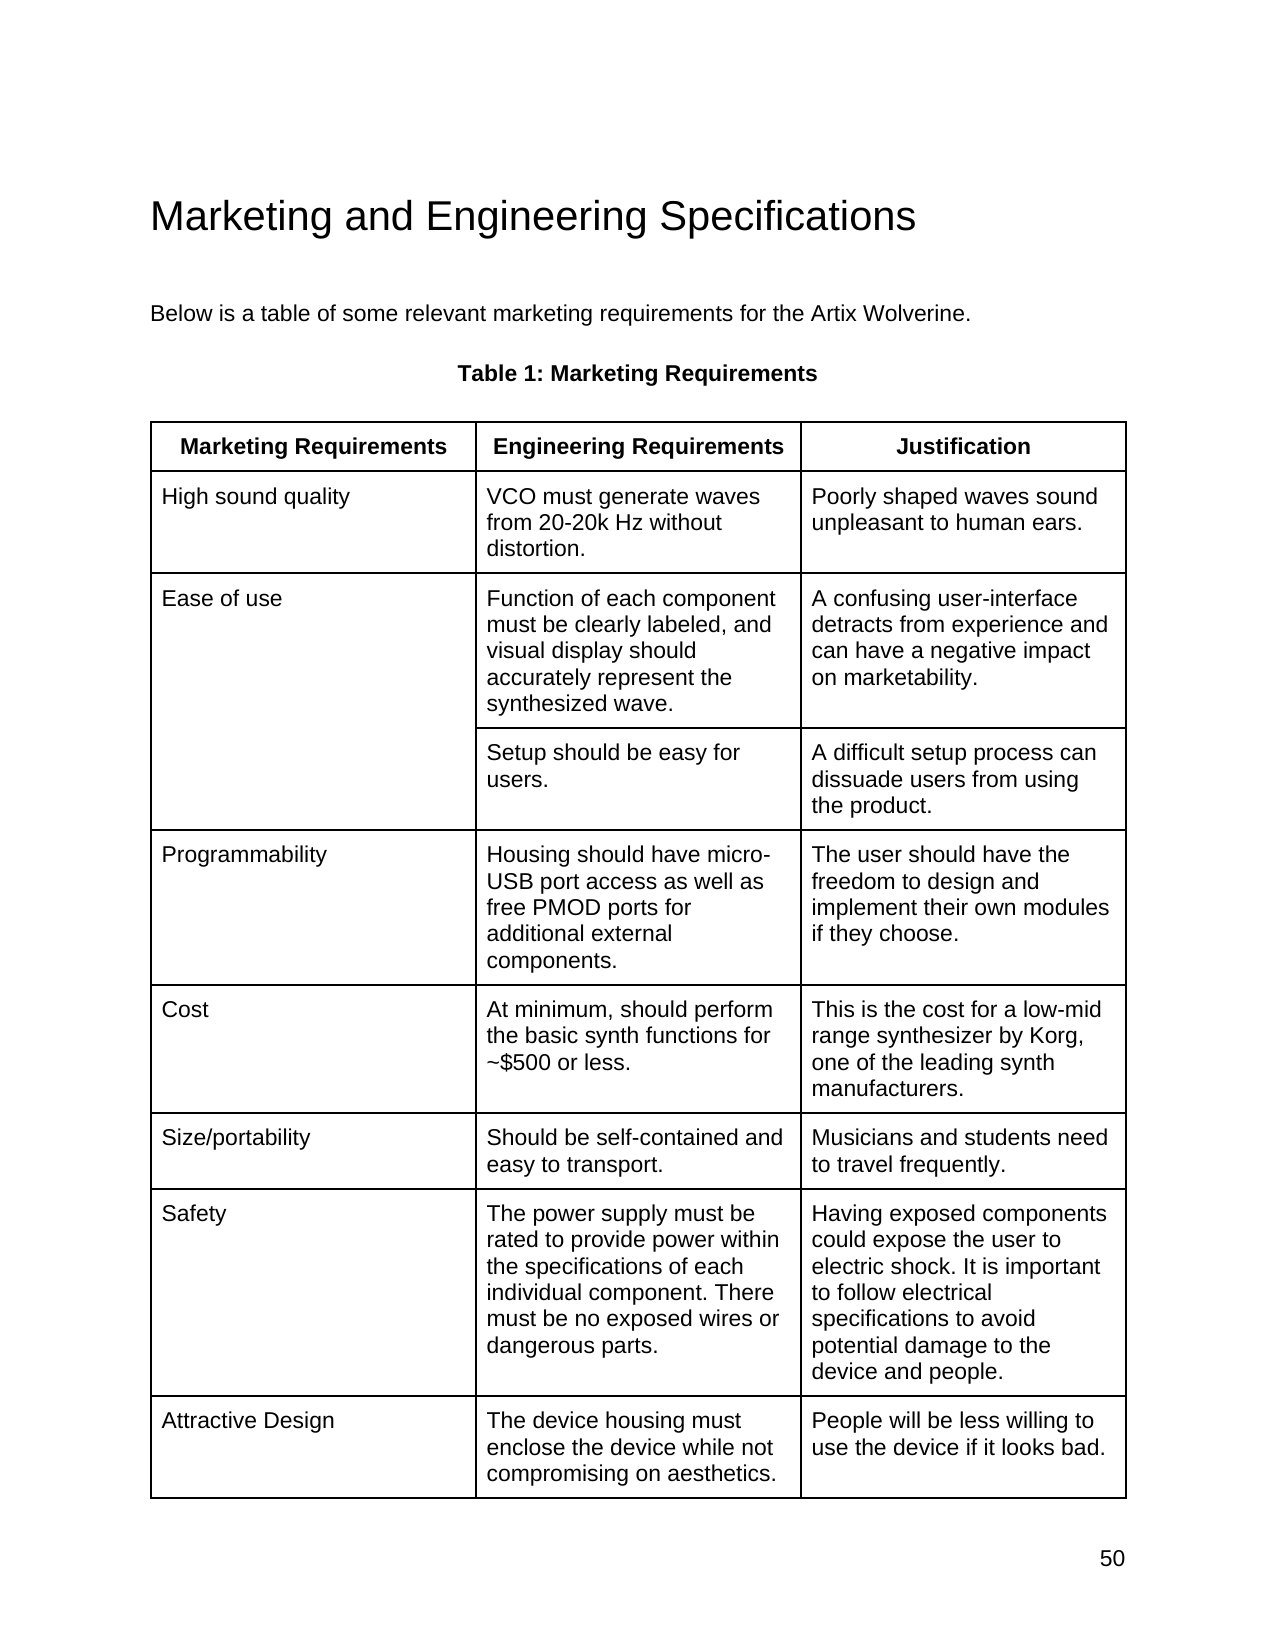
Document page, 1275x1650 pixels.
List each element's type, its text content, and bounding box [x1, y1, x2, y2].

table_cell Housing should have micro-USB port access as well as free PMOD ports for additional external components. [477, 831, 800, 983]
subtitle Marketing and Engineering Specifications [150, 192, 1125, 239]
table_cell A difficult setup process can dissuade users from using the product. [802, 729, 1125, 829]
table_cell A confusing user-interface detracts from experience and can have a negative impact on marketability. [802, 574, 1125, 727]
table_cell Ease of use [152, 574, 475, 829]
table_cell Size/portability [152, 1114, 475, 1187]
table_cell VCO must generate waves from 20-20k Hz without distortion. [477, 472, 800, 572]
table_cell Attractive Design [152, 1397, 475, 1497]
table_header Justification [802, 423, 1125, 470]
text Table 1: Marketing Requirements [150, 360, 1125, 387]
table_cell Setup should be easy for users. [477, 729, 800, 829]
table_cell At minimum, should perform the basic synth functions for ~$500 or less. [477, 986, 800, 1112]
table_cell People will be less willing to use the device if it looks bad. [802, 1397, 1125, 1497]
table_cell The device housing must enclose the device while not compromising on aesthetics. [477, 1397, 800, 1497]
table_cell High sound quality [152, 472, 475, 572]
table_cell Function of each component must be clearly labeled, and visual display should accurately represent the synthesized wave. [477, 574, 800, 727]
table_cell Programmability [152, 831, 475, 983]
table_cell The user should have the freedom to design and implement their own modules if they choose. [802, 831, 1125, 983]
table_cell Musicians and students need to travel frequently. [802, 1114, 1125, 1187]
table_cell Should be self-contained and easy to transport. [477, 1114, 800, 1187]
table_cell Safety [152, 1190, 475, 1395]
table_cell Cost [152, 986, 475, 1112]
table_cell The power supply must be rated to provide power within the specifications of each individual component. There must be no exposed wires or dangerous parts. [477, 1190, 800, 1395]
table_cell Poorly shaped waves sound unpleasant to human ears. [802, 472, 1125, 572]
table_cell This is the cost for a low-mid range synthesizer by Korg, one of the leading synth manufacturers. [802, 986, 1125, 1112]
table_cell Having exposed components could expose the user to electric shock. It is important to follow electrical specifications to avoid potential damage to the device and people. [802, 1190, 1125, 1395]
table_header Marketing Requirements [152, 423, 475, 470]
text Below is a table of some relevant marketing requirements for the Artix Wolverine. [150, 300, 1125, 326]
table_header Engineering Requirements [477, 423, 800, 470]
